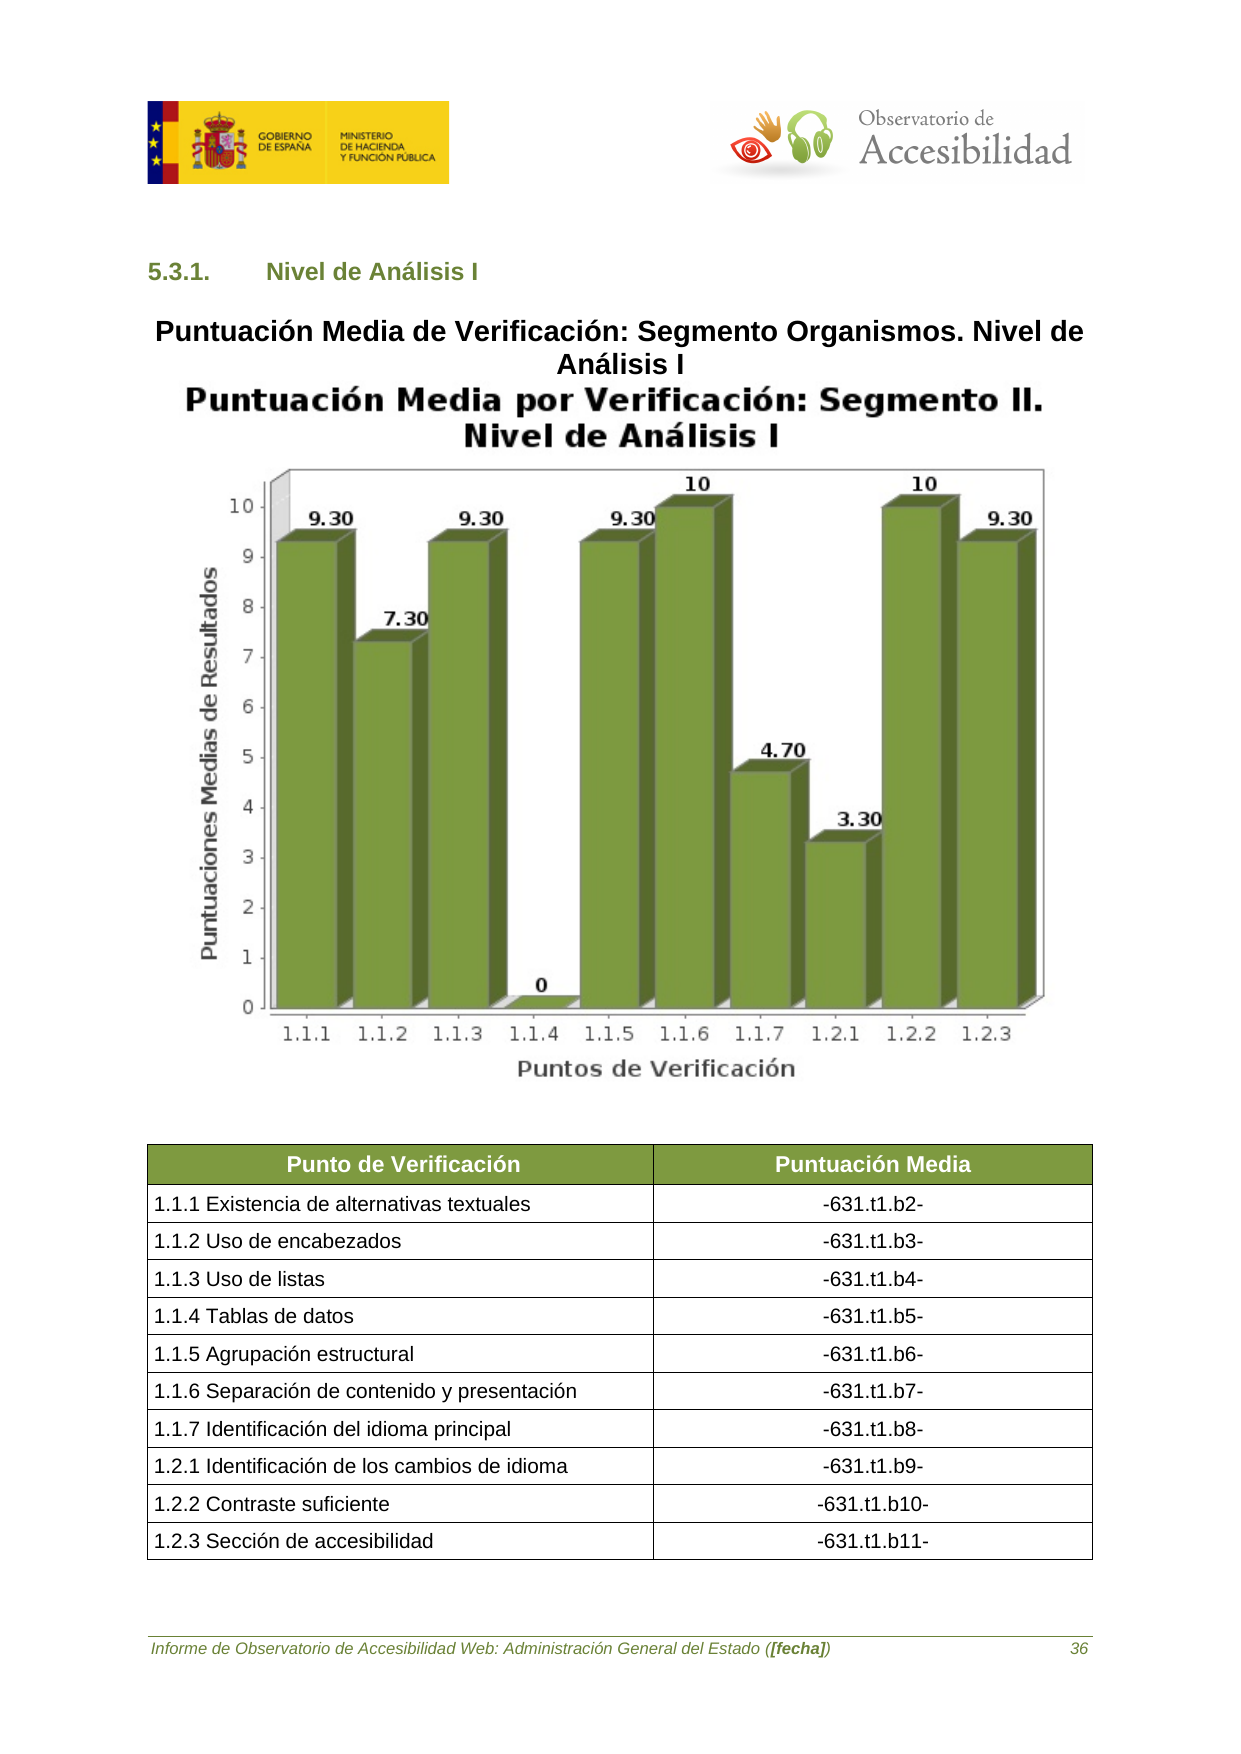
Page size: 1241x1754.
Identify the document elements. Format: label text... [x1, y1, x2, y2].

table_cell 1.2.3 Sección de accesibilidad [148, 1523, 653, 1559]
table_cell -631.t1.b4- [654, 1260, 1092, 1297]
table_cell -631.t1.b3- [654, 1223, 1092, 1259]
table_cell 1.1.1 Existencia de alternativas textuales [148, 1185, 653, 1222]
table_cell -631.t1.b2- [654, 1185, 1092, 1222]
table_cell -631.t1.b11- [654, 1523, 1092, 1559]
table_cell 1.1.7 Identificación del idioma principal [148, 1410, 653, 1447]
table_header Puntuación Media [654, 1145, 1092, 1184]
table_cell -631.t1.b7- [654, 1373, 1092, 1409]
picture [710, 101, 1086, 184]
table_cell 1.1.5 Agrupación estructural [148, 1335, 653, 1372]
subtitle Nivel de Análisis I [148, 257, 1092, 286]
table_cell -631.t1.b8- [654, 1410, 1092, 1447]
table_cell 1.1.4 Tablas de datos [148, 1298, 653, 1334]
picture [178, 380, 1062, 1091]
table_cell -631.t1.b5- [654, 1298, 1092, 1334]
table_header Punto de Verificación [148, 1145, 653, 1184]
table_cell 1.1.2 Uso de encabezados [148, 1223, 653, 1259]
table_cell -631.t1.b10- [654, 1485, 1092, 1522]
table_cell -631.t1.b9- [654, 1448, 1092, 1484]
picture [147, 101, 450, 184]
table_cell 1.1.6 Separación de contenido y presentación [148, 1373, 653, 1409]
table_cell 1.2.2 Contraste suficiente [148, 1485, 653, 1522]
text Puntuación Media de Verificación: Segmento Organismos. Nivel de Análisis I [148, 314, 1092, 381]
table_cell 1.1.3 Uso de listas [148, 1260, 653, 1297]
table_cell 1.2.1 Identificación de los cambios de idioma [148, 1448, 653, 1484]
table_cell -631.t1.b6- [654, 1335, 1092, 1372]
